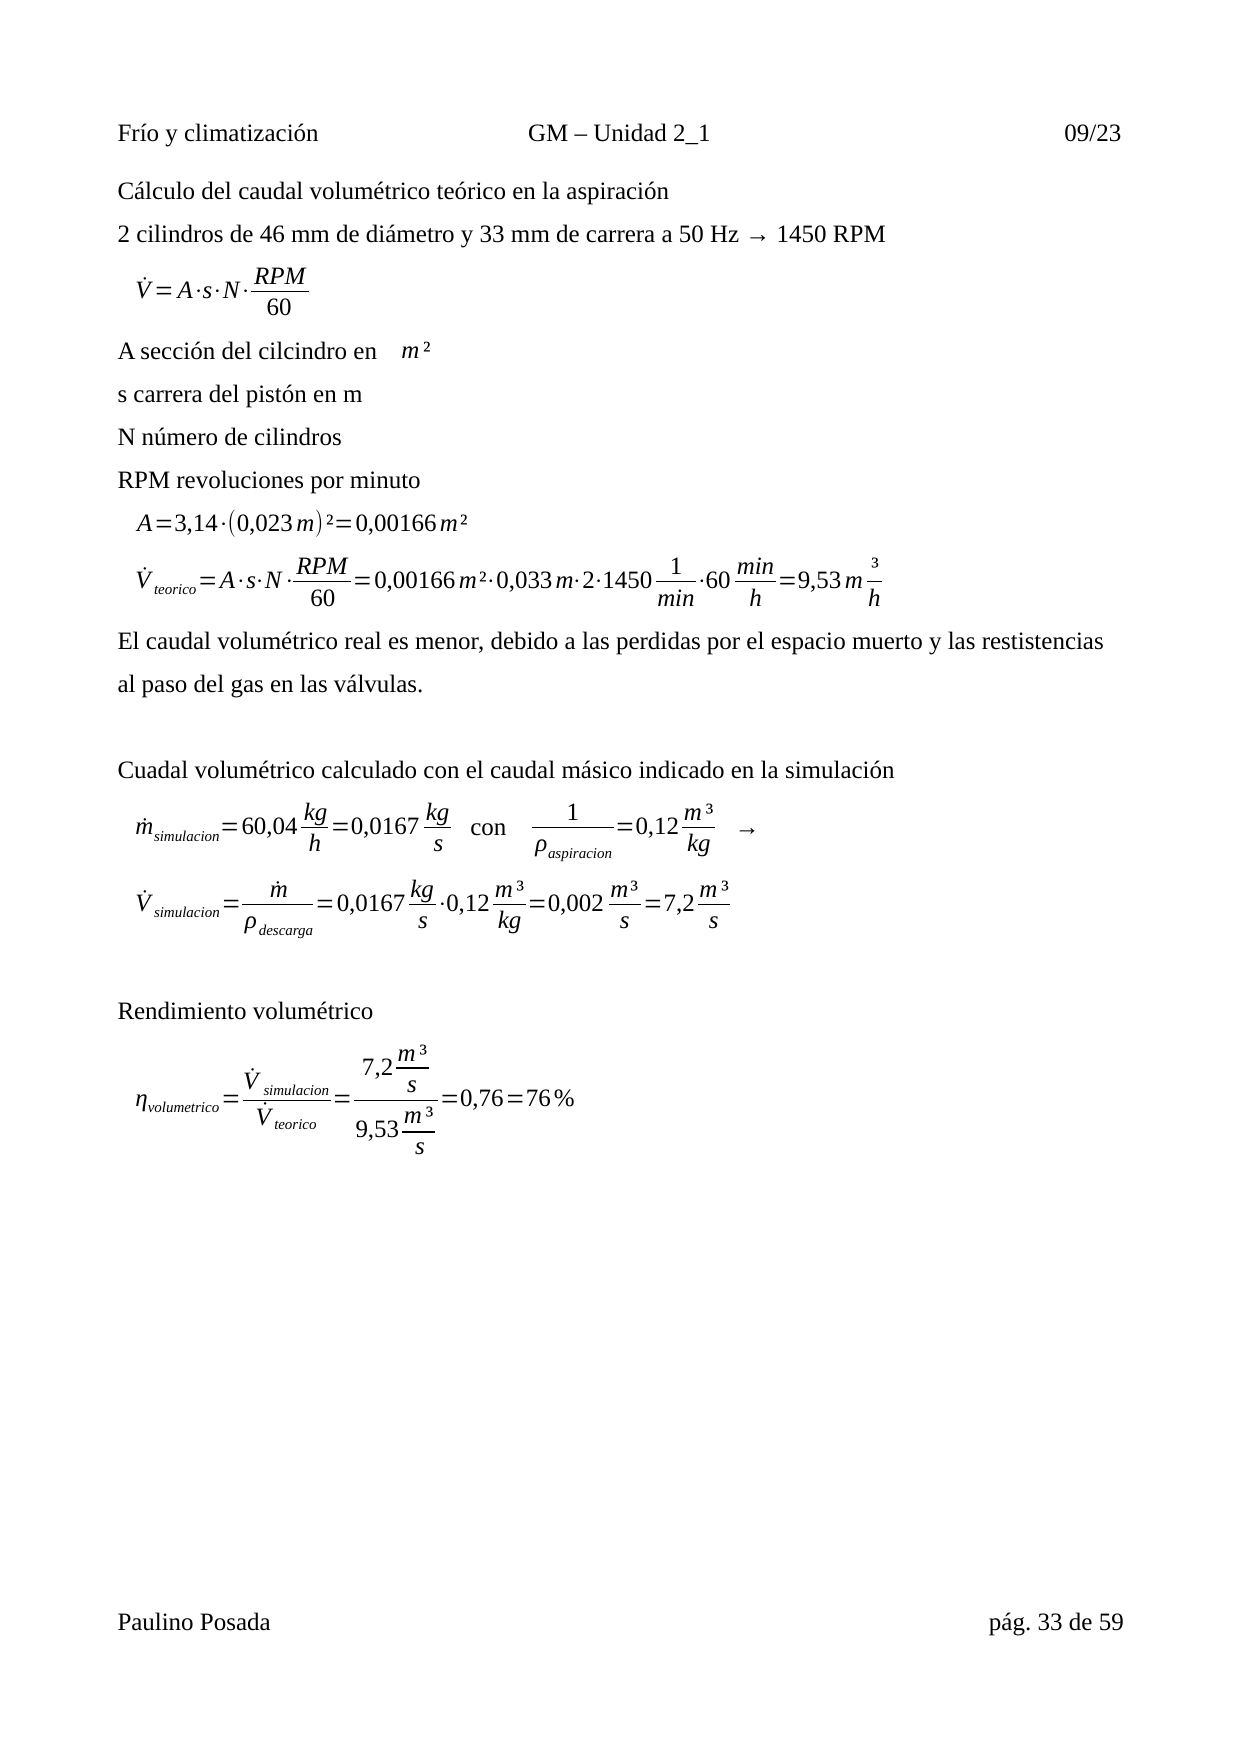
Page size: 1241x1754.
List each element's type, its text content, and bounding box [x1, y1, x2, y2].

text 2 cilindros de 46 mm de diámetro y 33 mm de carrera a 50 Hz → 1450 RPM [117, 219, 1123, 248]
text s carrera del pistón en m [117, 379, 1123, 408]
text RPM revoluciones por minuto [117, 465, 1123, 494]
text Cálculo del caudal volumétrico teórico en la aspiración [117, 176, 1123, 205]
text Rendimiento volumétrico [117, 996, 1123, 1025]
text con → [117, 799, 1123, 938]
text El caudal volumétrico real es menor, debido a las perdidas por el espacio muerto y las restistencias al paso del gas en las válvulas. [117, 626, 1123, 698]
text Cuadal volumétrico calculado con el caudal másico indicado en la simulación [117, 756, 1123, 784]
text N número de cilindros [117, 422, 1123, 451]
text A sección del cilcindro en [117, 336, 1123, 365]
